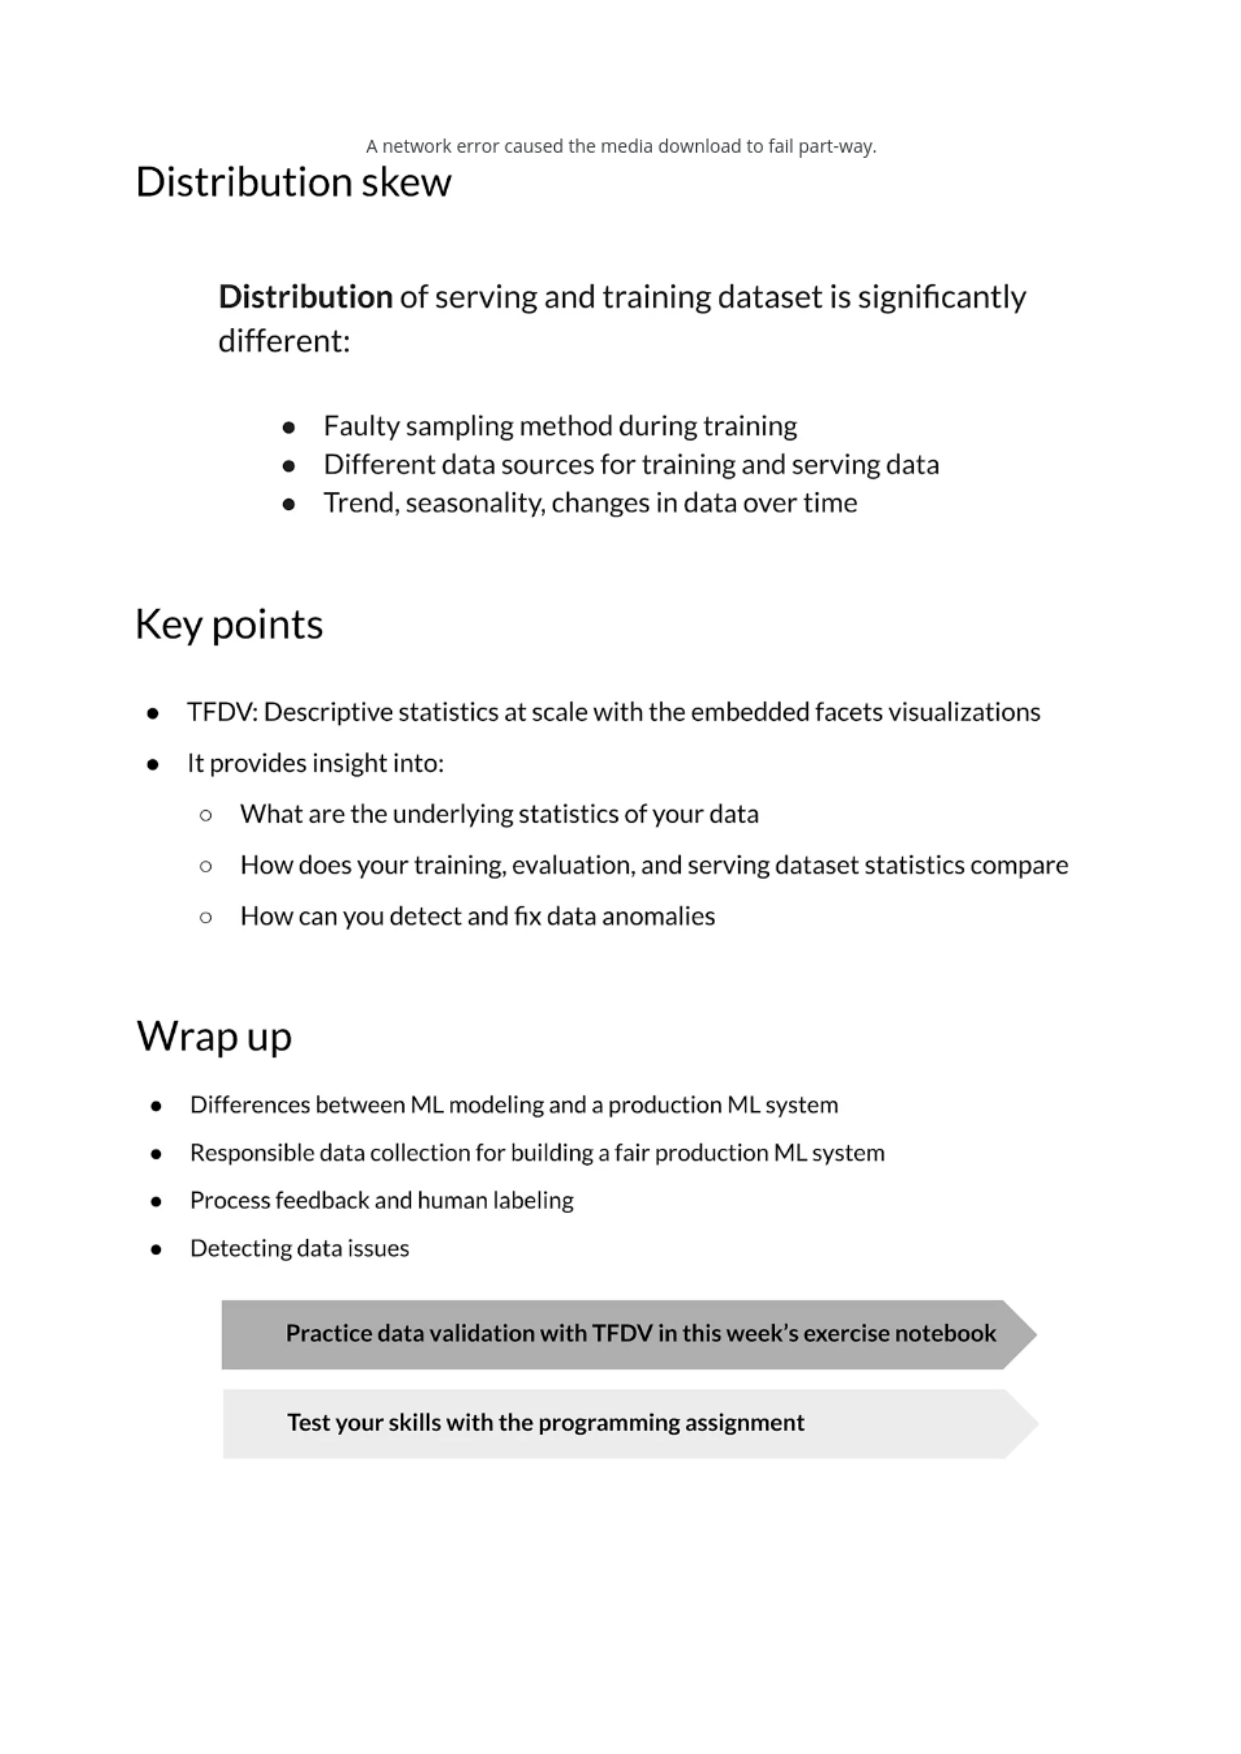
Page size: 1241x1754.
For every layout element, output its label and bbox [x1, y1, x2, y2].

picture [118, 1008, 1123, 1474]
picture [118, 118, 1123, 540]
picture [118, 597, 1123, 952]
